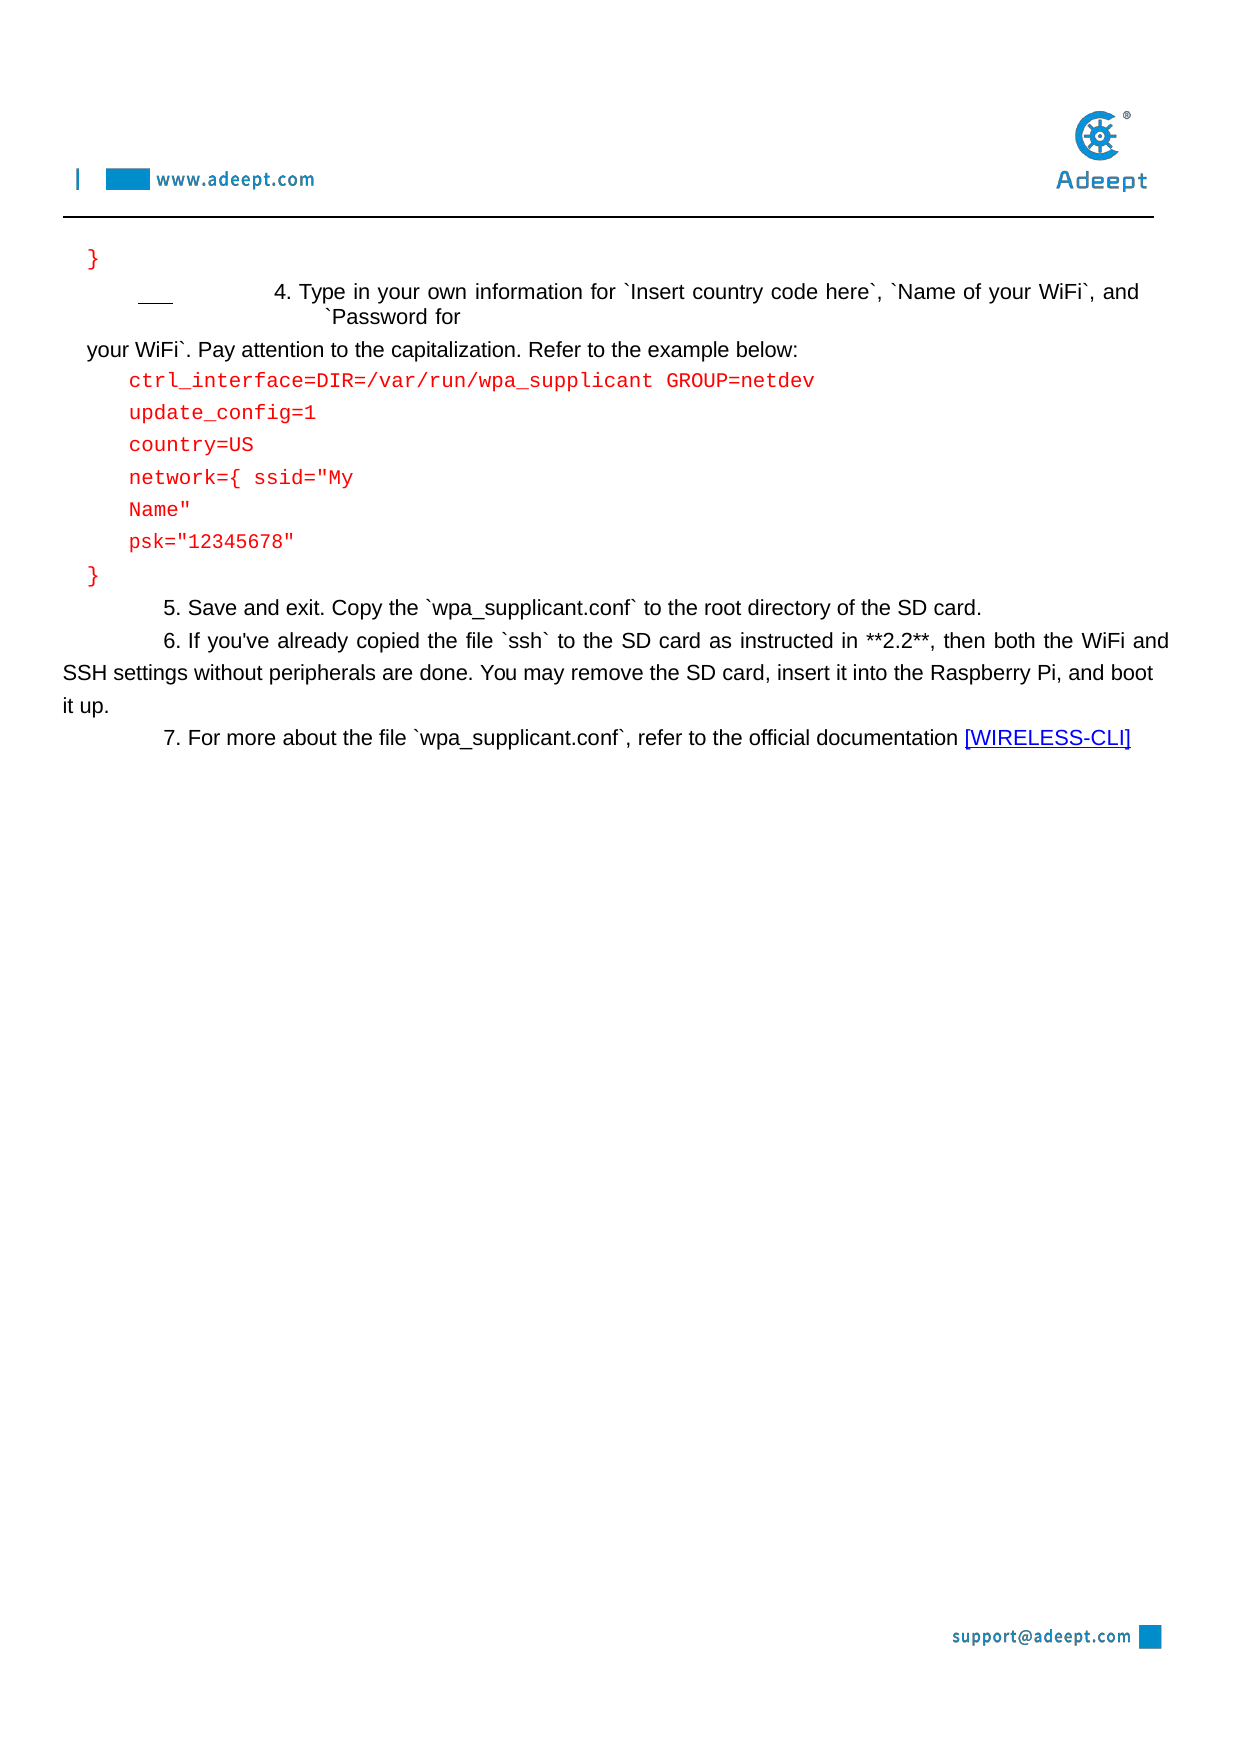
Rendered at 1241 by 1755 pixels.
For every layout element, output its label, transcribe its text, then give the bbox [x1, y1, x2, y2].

text country=US network={ ssid="MyName" psk="12345678" [128, 434, 364, 555]
list For more about the file `wpa_supplicant.conf`, refer to the official documentation [WIRELESS-CLI] [163, 725, 1197, 751]
list If you've already copied the file `ssh` to the SD card as instructed in **2.2**, then both the WiFi and [163, 628, 1197, 653]
text } [87, 563, 1197, 588]
text SSH settings without peripherals are done. You may remove the SD card, insert it into the Raspberry Pi, and boot it up. [62, 660, 1175, 718]
text } [87, 247, 1197, 272]
list Type in your own information for `Insert country code here`, `Name of your WiFi`, and `Password for [163, 279, 1197, 329]
list Save and exit. Copy the `wpa_supplicant.conf` to the root directory of the SD card. [163, 595, 1197, 620]
text your WiFi`. Pay attention to the capitalization. Refer to the example below: ctrl_interface=DIR=/var/run/wpa_supplicant GROUP=netdev update_config=1 [87, 337, 994, 426]
